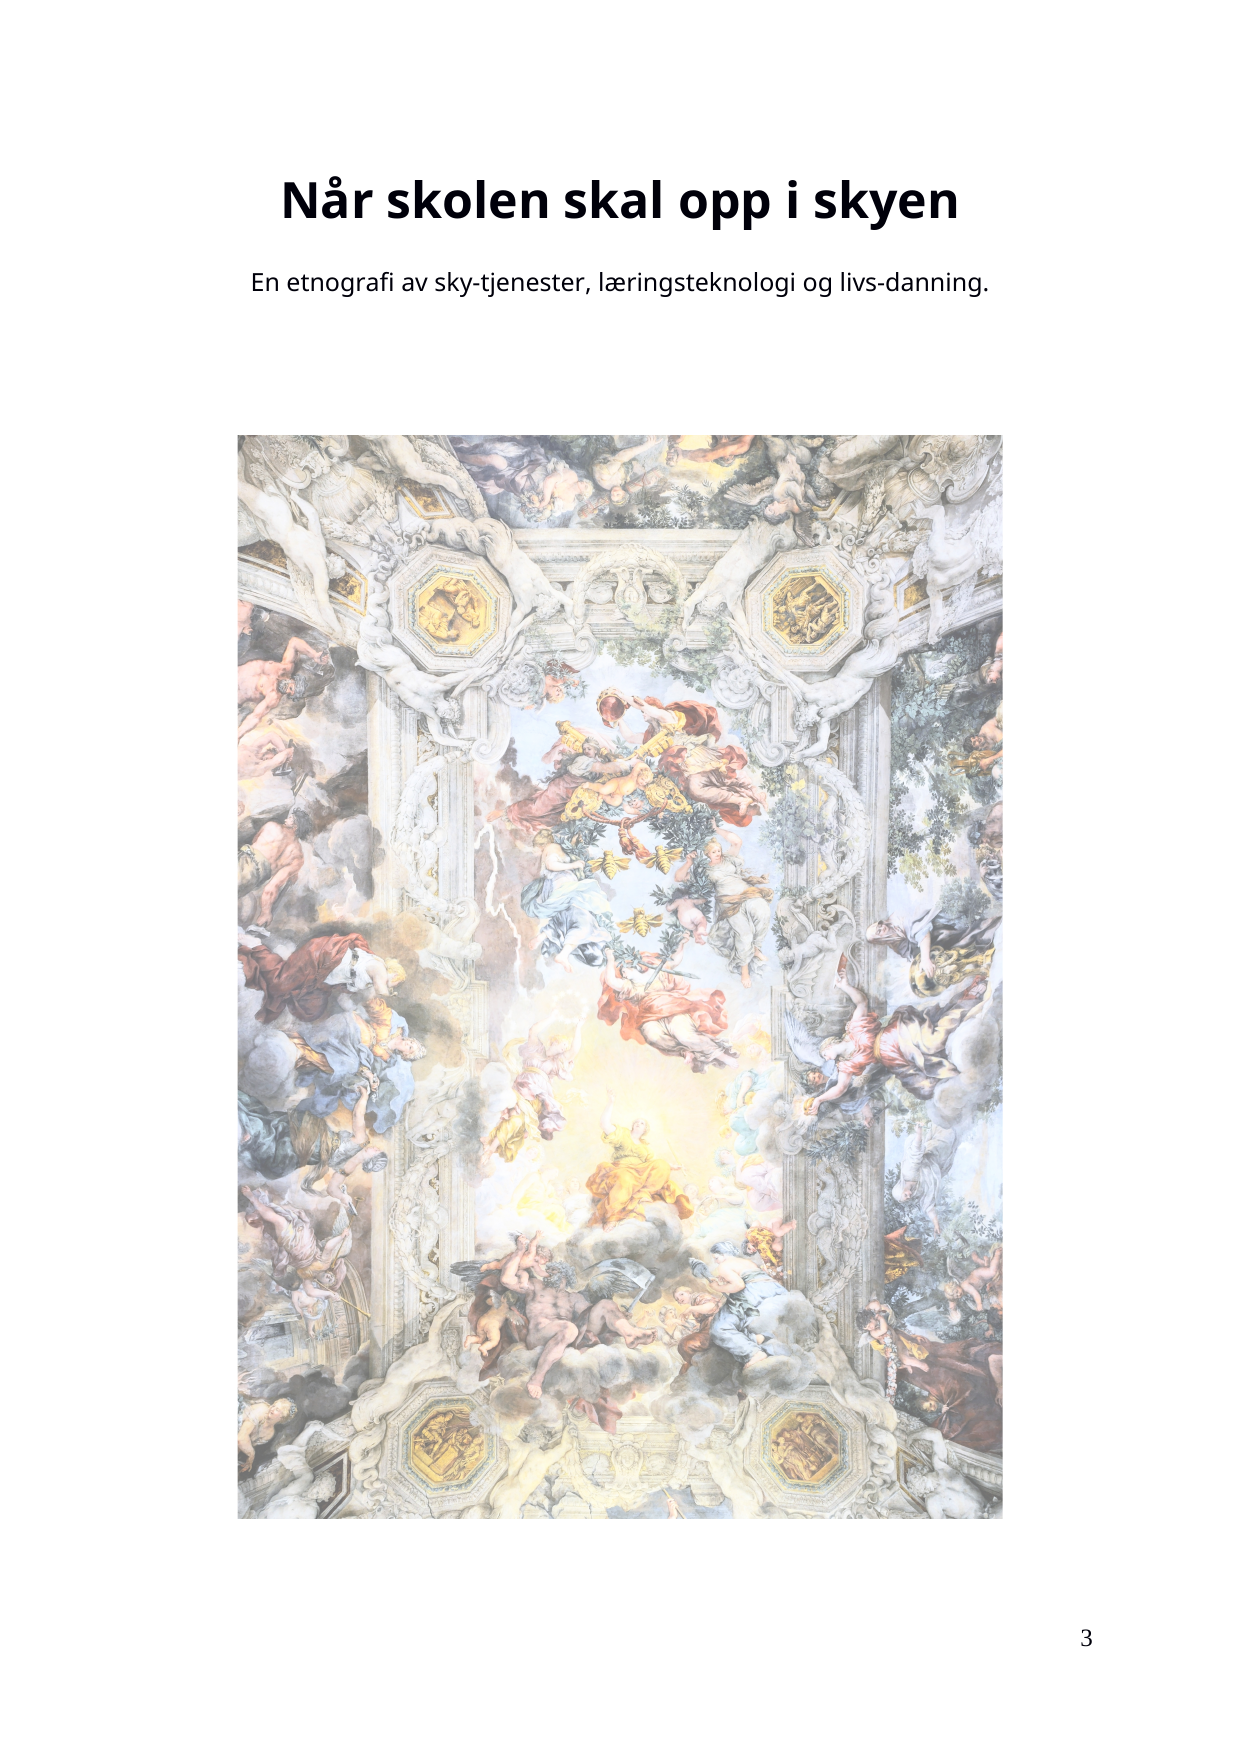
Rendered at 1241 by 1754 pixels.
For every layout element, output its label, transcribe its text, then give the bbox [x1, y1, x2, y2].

picture [237, 435, 1003, 1519]
subtitle Når skolen skal opp i skyen [148, 165, 1092, 233]
text En etnografi av sky-tjenester, læringsteknologi og livs-danning. [148, 264, 1092, 299]
